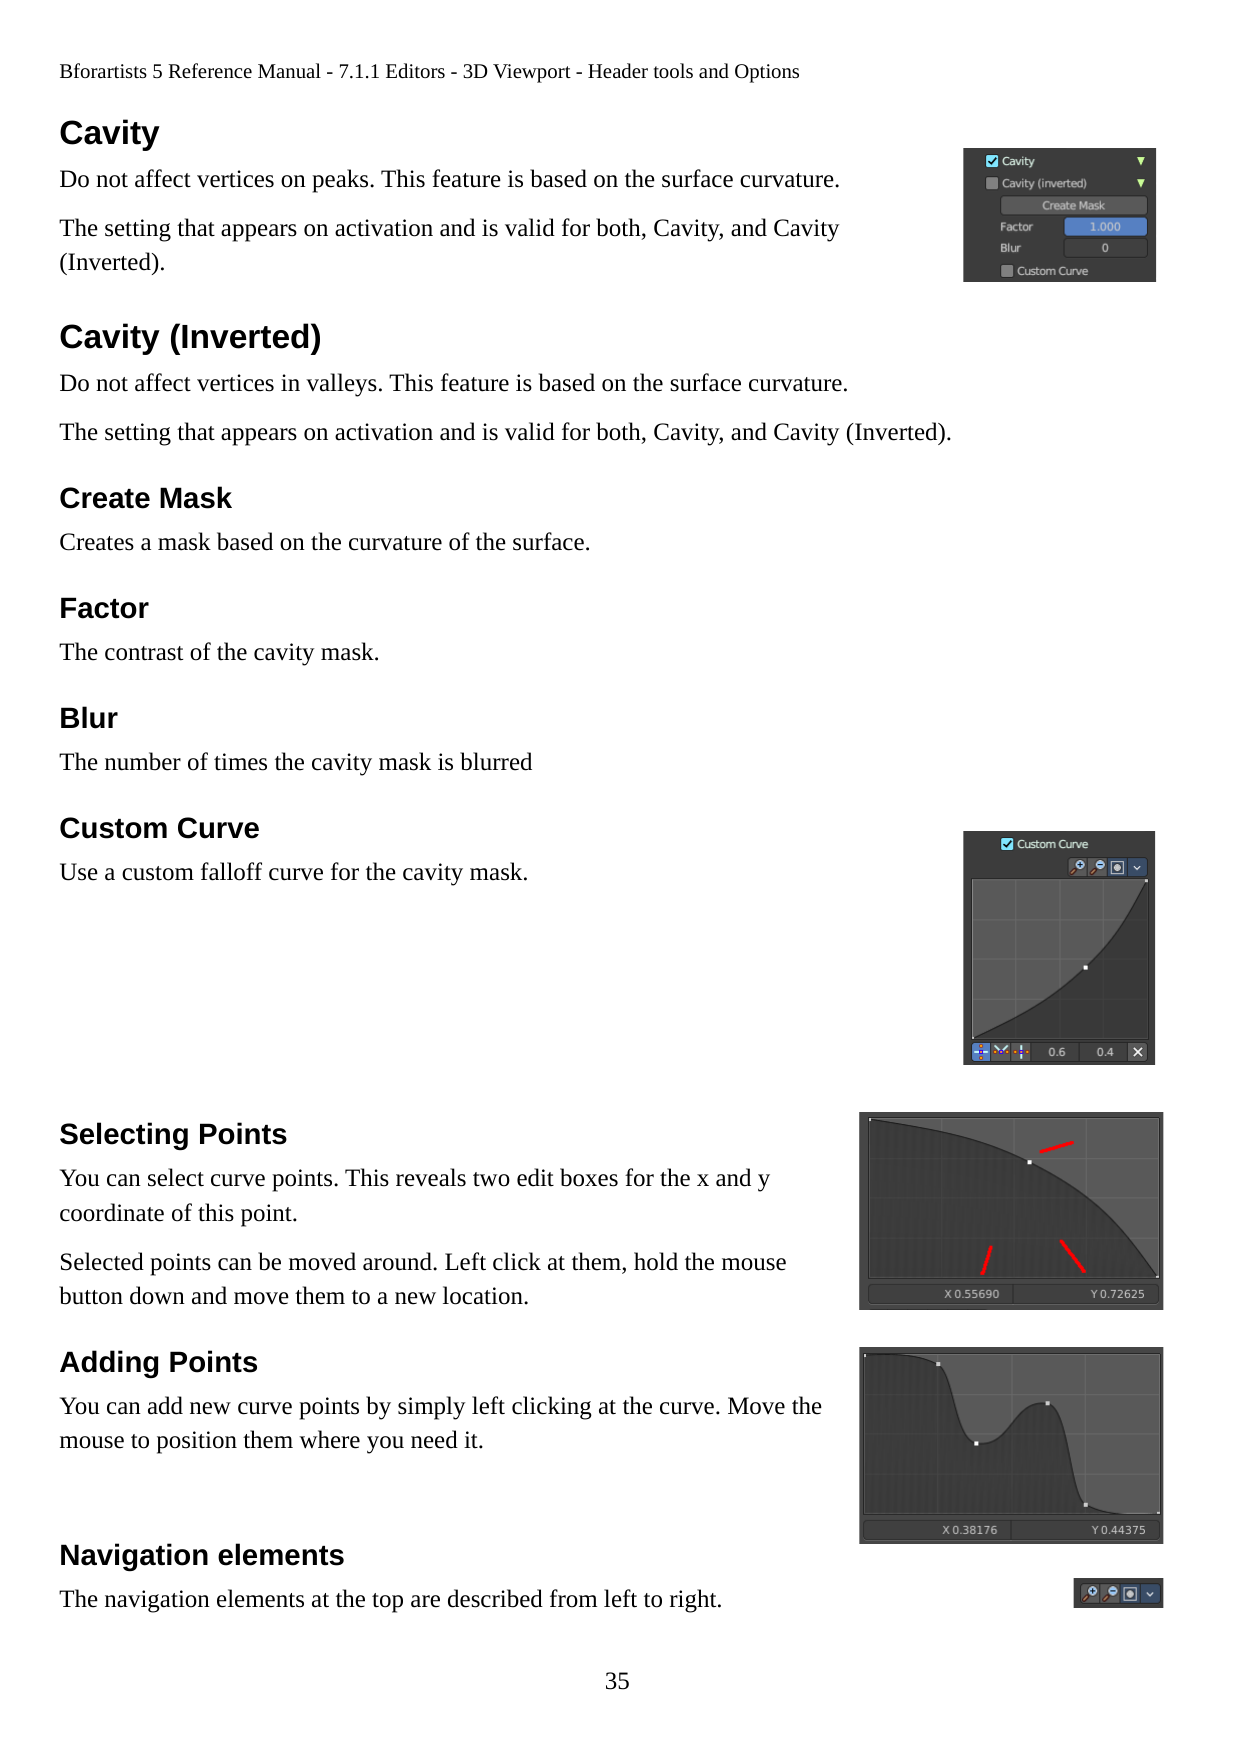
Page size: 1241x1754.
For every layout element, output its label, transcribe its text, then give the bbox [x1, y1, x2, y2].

subtitle Adding Points [59, 1345, 1181, 1378]
text You can select curve points. This reveals two edit boxes for the x and y coordinate of this point. [59, 1163, 859, 1226]
text Creates a mask based on the curvature of the surface. [59, 527, 1181, 556]
subtitle Selecting Points [59, 1117, 859, 1151]
picture [1073, 1578, 1164, 1608]
subtitle Factor [59, 591, 1181, 625]
text Selected points can be moved around. Left click at them, hold the mouse button down and move them to a new location. [59, 1247, 859, 1310]
picture [859, 1347, 1164, 1544]
text The contrast of the cavity mask. [59, 637, 1181, 666]
subtitle Blur [59, 701, 1181, 734]
text The setting that appears on activation and is valid for both, Cavity, and Cavity (Inverted). [59, 213, 963, 276]
text The number of times the cavity mask is blurred [59, 747, 1181, 776]
subtitle Create Mask [59, 481, 1181, 515]
text Do not affect vertices on peaks. This feature is based on the surface curvature. [59, 164, 963, 192]
text Use a custom falloff curve for the cavity mask. [59, 857, 963, 886]
picture [963, 831, 1156, 1065]
subtitle Cavity [59, 113, 1181, 151]
text The setting that appears on activation and is valid for both, Cavity, and Cavity (Inverted). [59, 417, 1181, 446]
picture [963, 148, 1157, 282]
subtitle Navigation elements [59, 1538, 1181, 1572]
picture [859, 1112, 1164, 1310]
text The navigation elements at the top are described from left to right. [59, 1584, 1181, 1613]
text Do not affect vertices in valleys. This feature is based on the surface curvature. [59, 368, 1181, 397]
text You can add new curve points by simply left clicking at the curve. Move the mouse to position them where you need it. [59, 1391, 859, 1454]
subtitle Cavity (Inverted) [59, 317, 1181, 356]
subtitle [1164, 1117, 1181, 1151]
subtitle Custom Curve [59, 811, 1181, 844]
